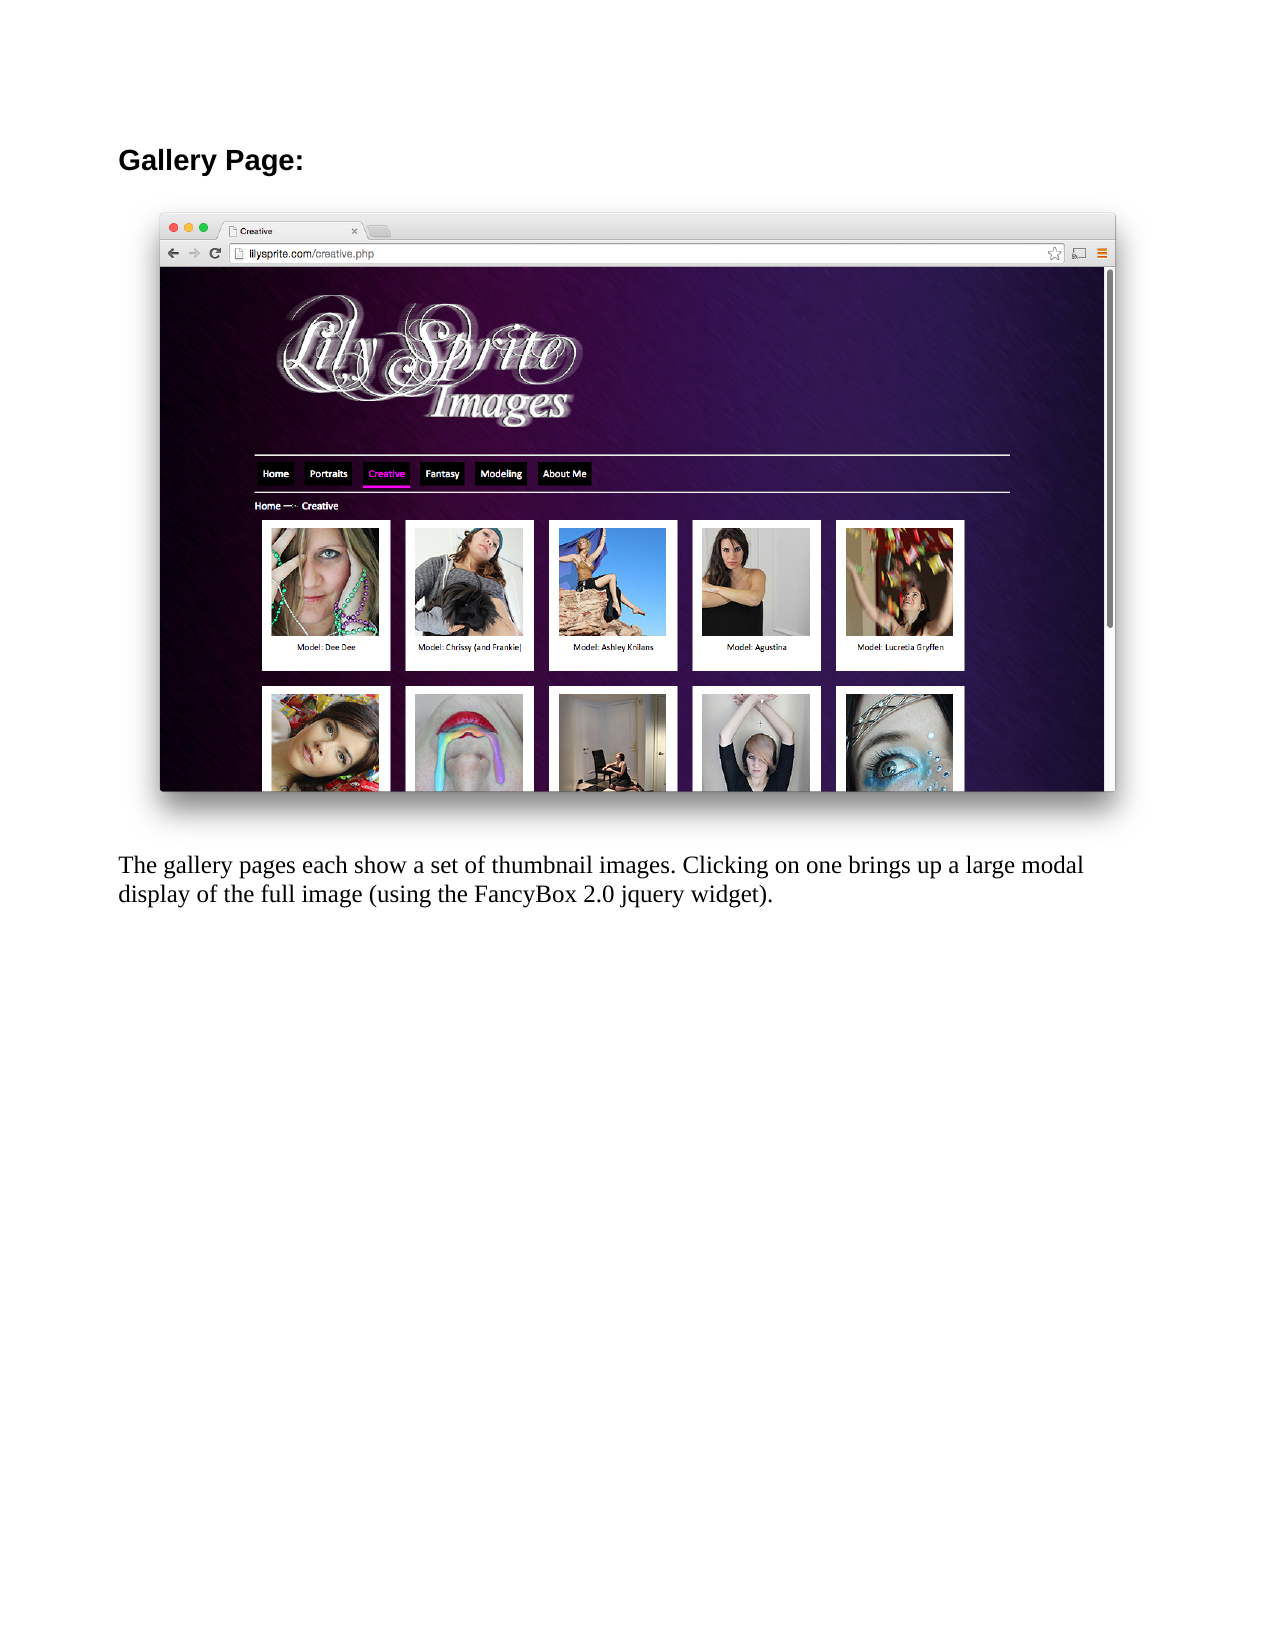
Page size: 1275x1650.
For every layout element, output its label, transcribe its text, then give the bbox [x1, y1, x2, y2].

subtitle Gallery Page: [118, 143, 1157, 177]
text The gallery pages each show a set of thumbnail images. Clicking on one brings up a large modal display of the full image (using the FancyBox 2.0 jquery widget). [118, 851, 1157, 908]
picture [118, 189, 1157, 851]
